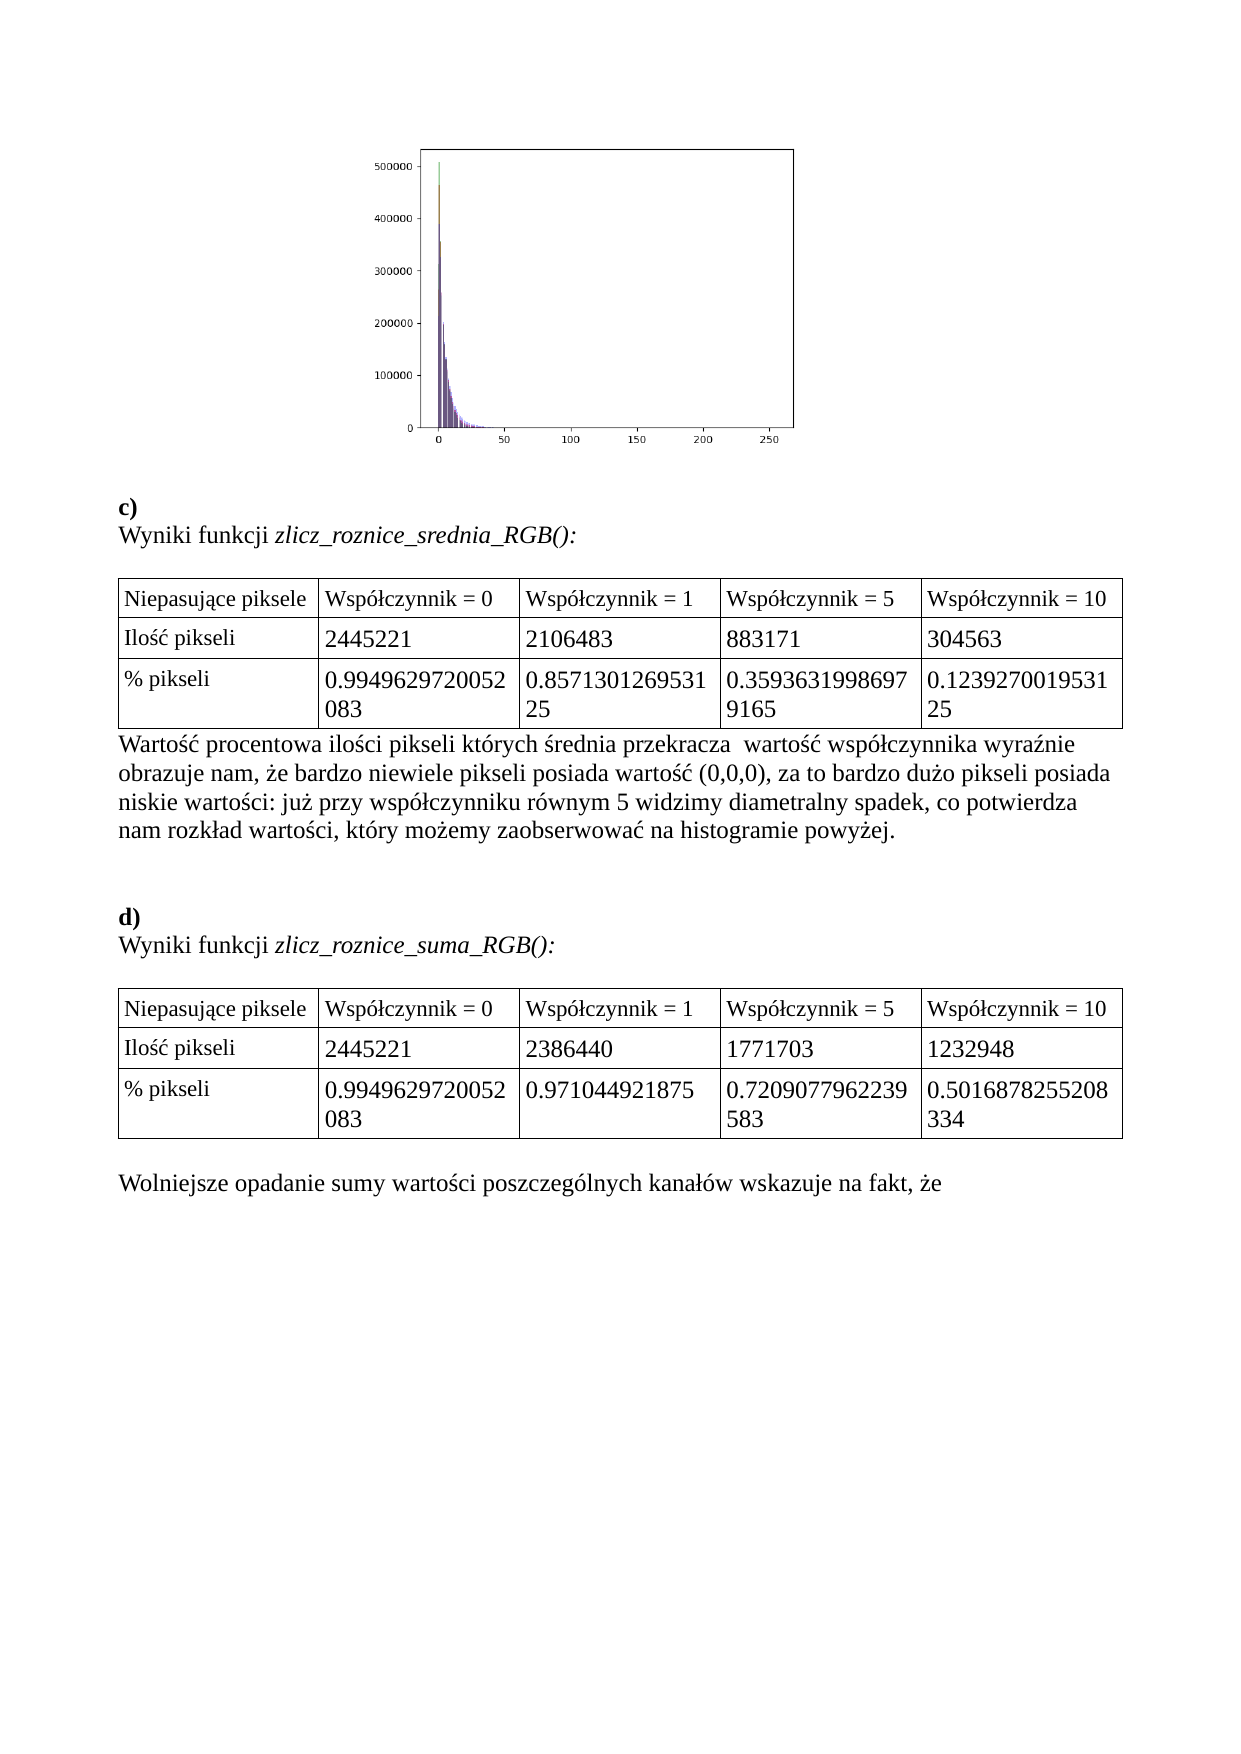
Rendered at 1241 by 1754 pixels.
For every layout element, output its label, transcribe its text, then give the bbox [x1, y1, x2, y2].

table_header Współczynnik = 5 [721, 579, 921, 617]
text d) [118, 902, 1122, 931]
table_cell 2386440 [520, 1028, 720, 1068]
text Wyniki funkcji zlicz_roznice_srednia_RGB(): [118, 521, 1122, 549]
table_header Współczynnik = 0 [319, 989, 519, 1027]
table_cell 0.9949629720052083 [319, 1069, 519, 1138]
table_cell % pikseli [119, 1069, 318, 1138]
table_header Niepasujące piksele [119, 989, 318, 1027]
table_header Niepasujące piksele [119, 579, 318, 617]
text c) [118, 492, 1122, 521]
table_header Współczynnik = 0 [319, 579, 519, 617]
table_cell 304563 [922, 618, 1122, 658]
table_cell 1232948 [922, 1028, 1122, 1068]
table_cell % pikseli [119, 659, 318, 728]
text Wartość procentowa ilości pikseli których średnia przekracza wartość współczynnika wyraźnie obrazuje nam, że bardzo niewiele pikseli posiada wartość (0,0,0), za to bardzo dużo pikseli posiada niskie wartości: już przy współczynniku równym 5 widzimy diametralny spadek, co potwierdza nam rozkład wartości, który możemy zaobserwować na histogramie powyżej. [118, 729, 1122, 844]
table_header Współczynnik = 10 [922, 989, 1122, 1027]
table_header Współczynnik = 10 [922, 579, 1122, 617]
table_cell 2445221 [319, 1028, 519, 1068]
table_cell 0.123927001953125 [922, 659, 1122, 728]
table_cell 0.857130126953125 [520, 659, 720, 728]
table_cell 0.35936319986979165 [721, 659, 921, 728]
table_cell 2445221 [319, 618, 519, 658]
text Wolniejsze opadanie sumy wartości poszczególnych kanałów wskazuje na fakt, że [118, 1168, 1122, 1197]
table_header Współczynnik = 5 [721, 989, 921, 1027]
text Wyniki funkcji zlicz_roznice_suma_RGB(): [118, 931, 1122, 959]
table_cell 0.9949629720052083 [319, 659, 519, 728]
table_header Współczynnik = 1 [520, 989, 720, 1027]
table_cell 0.7209077962239583 [721, 1069, 921, 1138]
table_cell 0.971044921875 [520, 1069, 720, 1138]
table_cell Ilość pikseli [119, 618, 318, 658]
table_cell 1771703 [721, 1028, 921, 1068]
table_cell 0.5016878255208334 [922, 1069, 1122, 1138]
table_cell 883171 [721, 618, 921, 658]
picture [360, 106, 841, 467]
table_cell 2106483 [520, 618, 720, 658]
table_header Współczynnik = 1 [520, 579, 720, 617]
table_cell Ilość pikseli [119, 1028, 318, 1068]
